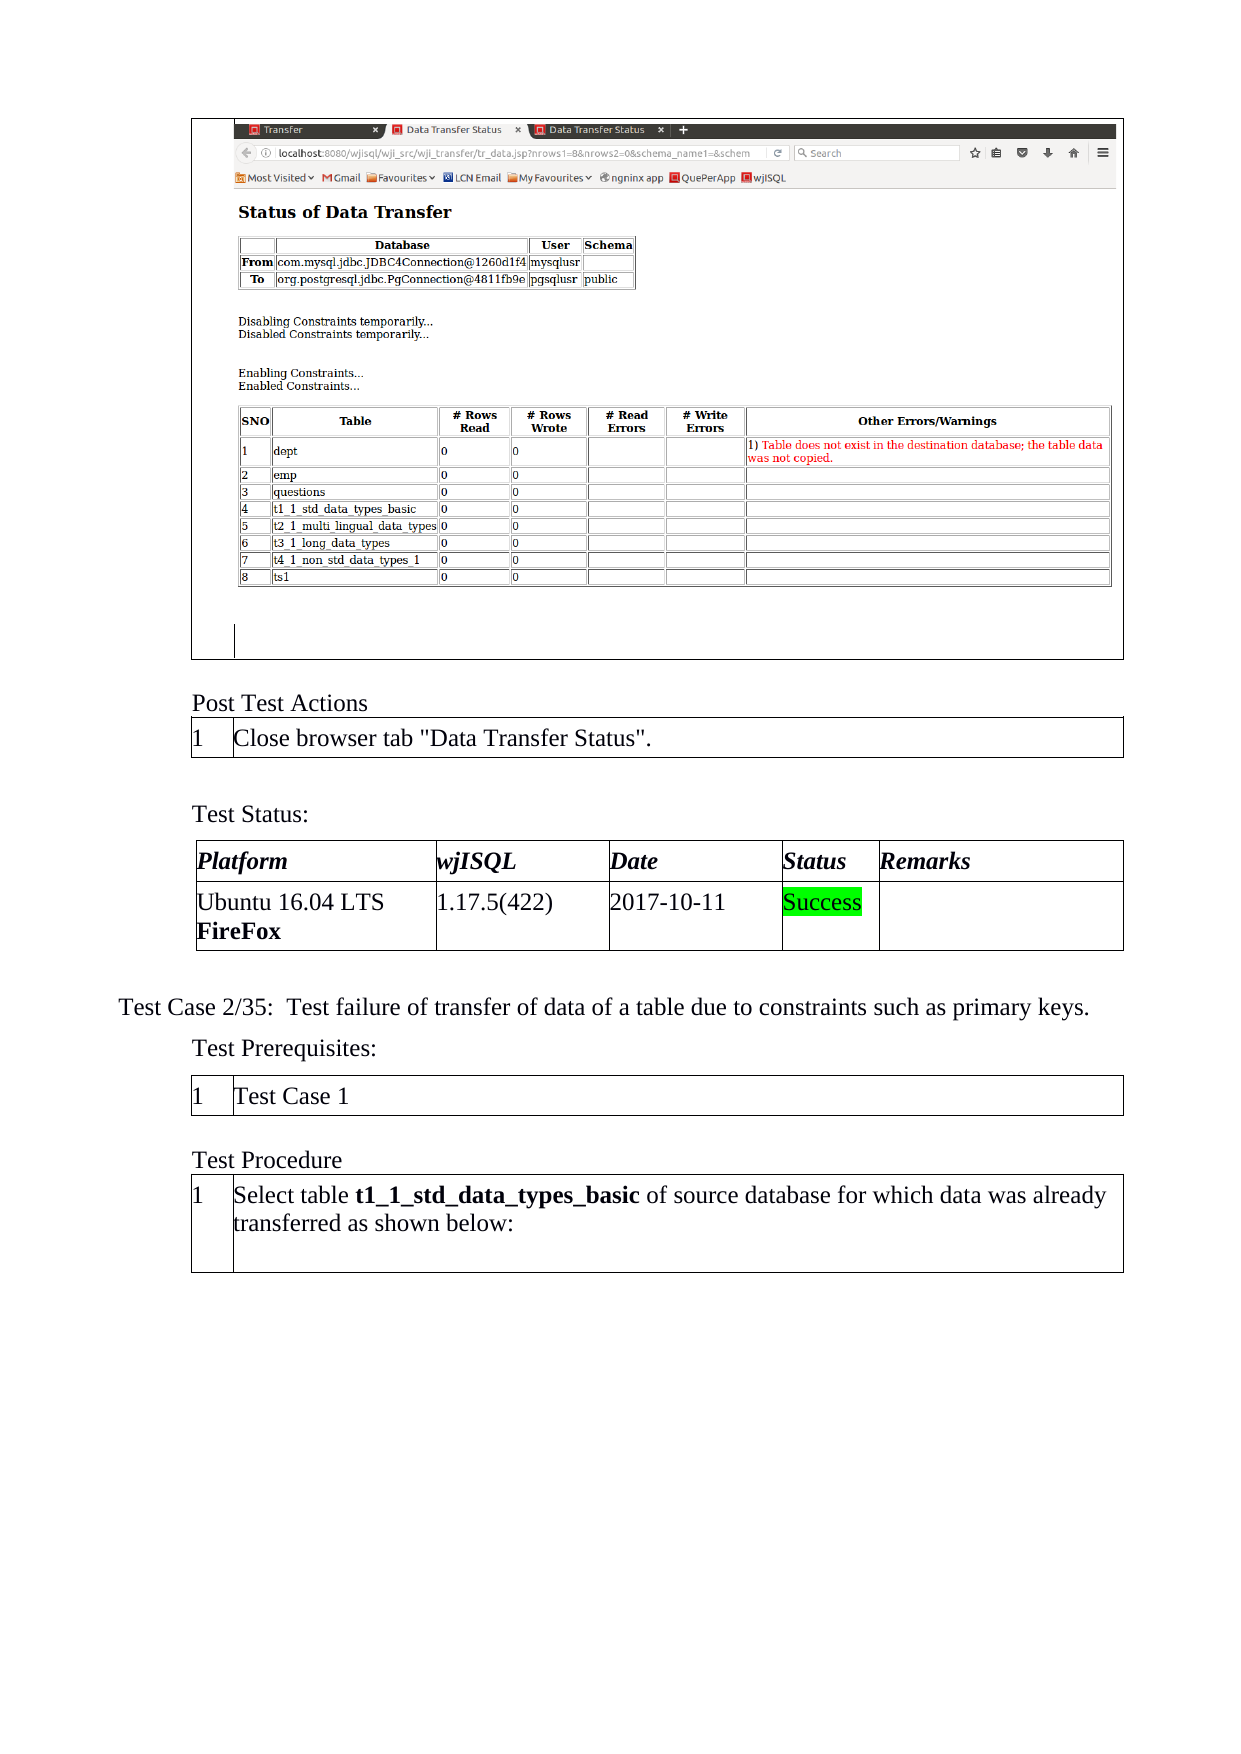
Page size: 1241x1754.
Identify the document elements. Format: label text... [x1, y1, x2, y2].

table_header Close browser tab "Data Transfer Status". [234, 718, 1123, 757]
table_cell 2017-10-11 [610, 882, 782, 950]
table_cell 1.17.5(422) [437, 882, 609, 950]
text Test Prerequisites: [118, 1033, 1122, 1062]
table_header Remarks [880, 841, 1123, 881]
text Test Case 2/35: Test failure of transfer of data of a table due to constraints such as primary keys. [118, 992, 1122, 1021]
table_header Platform [197, 841, 436, 881]
table_cell Success [783, 882, 879, 950]
text Test Procedure [118, 1145, 1122, 1173]
text Post Test Actions [118, 688, 1122, 716]
table_header [192, 119, 234, 658]
table_header [235, 119, 1123, 658]
picture [233, 124, 1117, 624]
table_header Date [610, 841, 782, 881]
table_header Status [783, 841, 879, 881]
table_header Select table t1_1_std_data_types_basic of source database for which data was already transferred as shown below: [234, 1175, 1123, 1272]
table_header wjISQL [437, 841, 609, 881]
text Test Status: [118, 799, 1122, 828]
table_cell [880, 882, 1123, 950]
table_cell Ubuntu 16.04 LTS FireFox [197, 882, 436, 950]
table_header 1 [192, 1076, 233, 1115]
table_header 1 [192, 1175, 233, 1272]
table_header Test Case 1 [234, 1076, 1123, 1115]
table_header 1 [192, 718, 233, 757]
